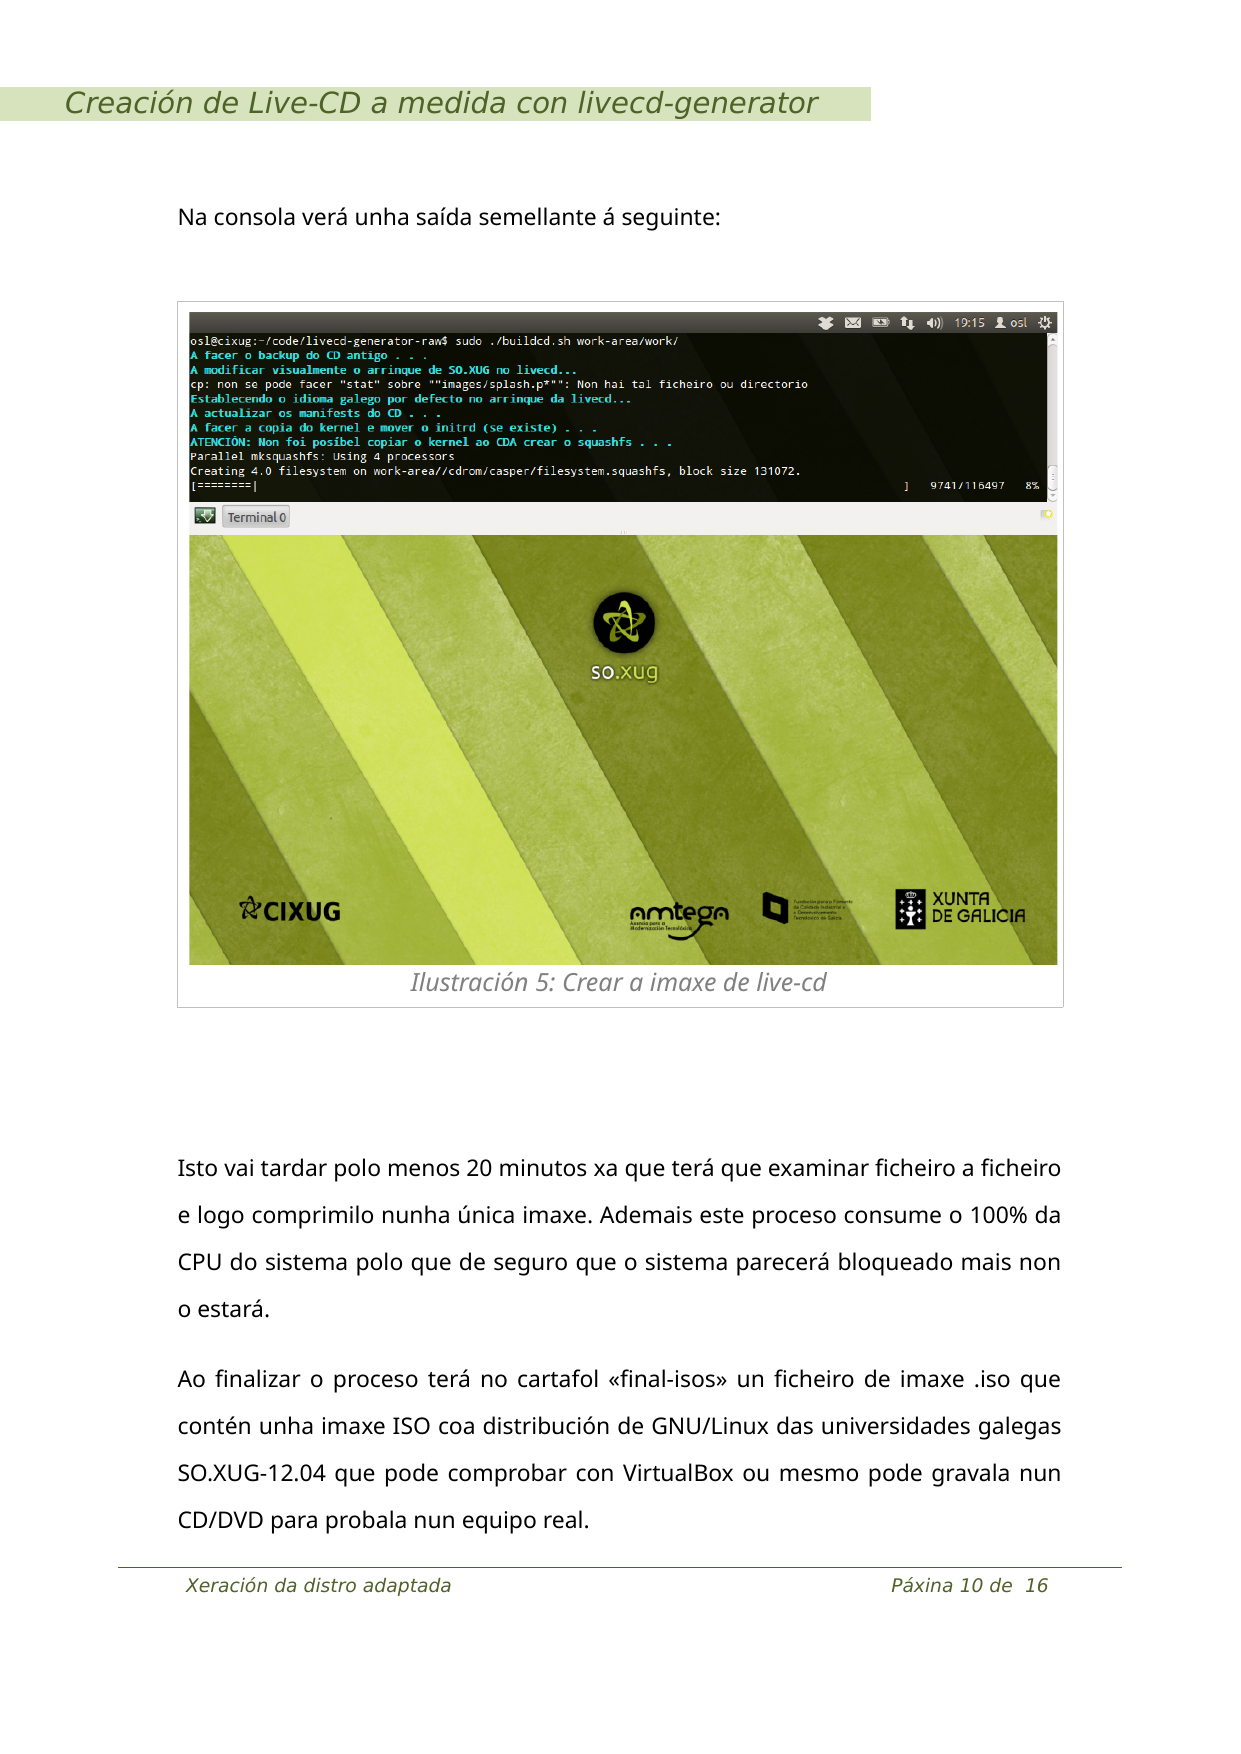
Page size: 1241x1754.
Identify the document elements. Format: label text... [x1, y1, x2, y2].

picture [189, 312, 1058, 965]
text Ilustración 5: Crear a imaxe de live-cd [245, 965, 995, 998]
text Ao finalizar o proceso terá no cartafol «final-isos» un ficheiro de imaxe .iso que contén unha imaxe ISO coa distribución de GNU/Linux das universidades galegas SO.XUG-12.04 que pode comprobar con VirtualBox ou mesmo pode gravala nun CD/DVD para probala nun equipo real. [177, 1363, 1063, 1535]
text Isto vai tardar polo menos 20 minutos xa que terá que examinar ficheiro a ficheiro e logo comprimilo nunha única imaxe. Ademais este proceso consume o 100% da CPU do sistema polo que de seguro que o sistema parecerá bloqueado mais non o estará. [177, 1152, 1063, 1324]
text Na consola verá unha saída semellante á seguinte: [177, 201, 1063, 232]
